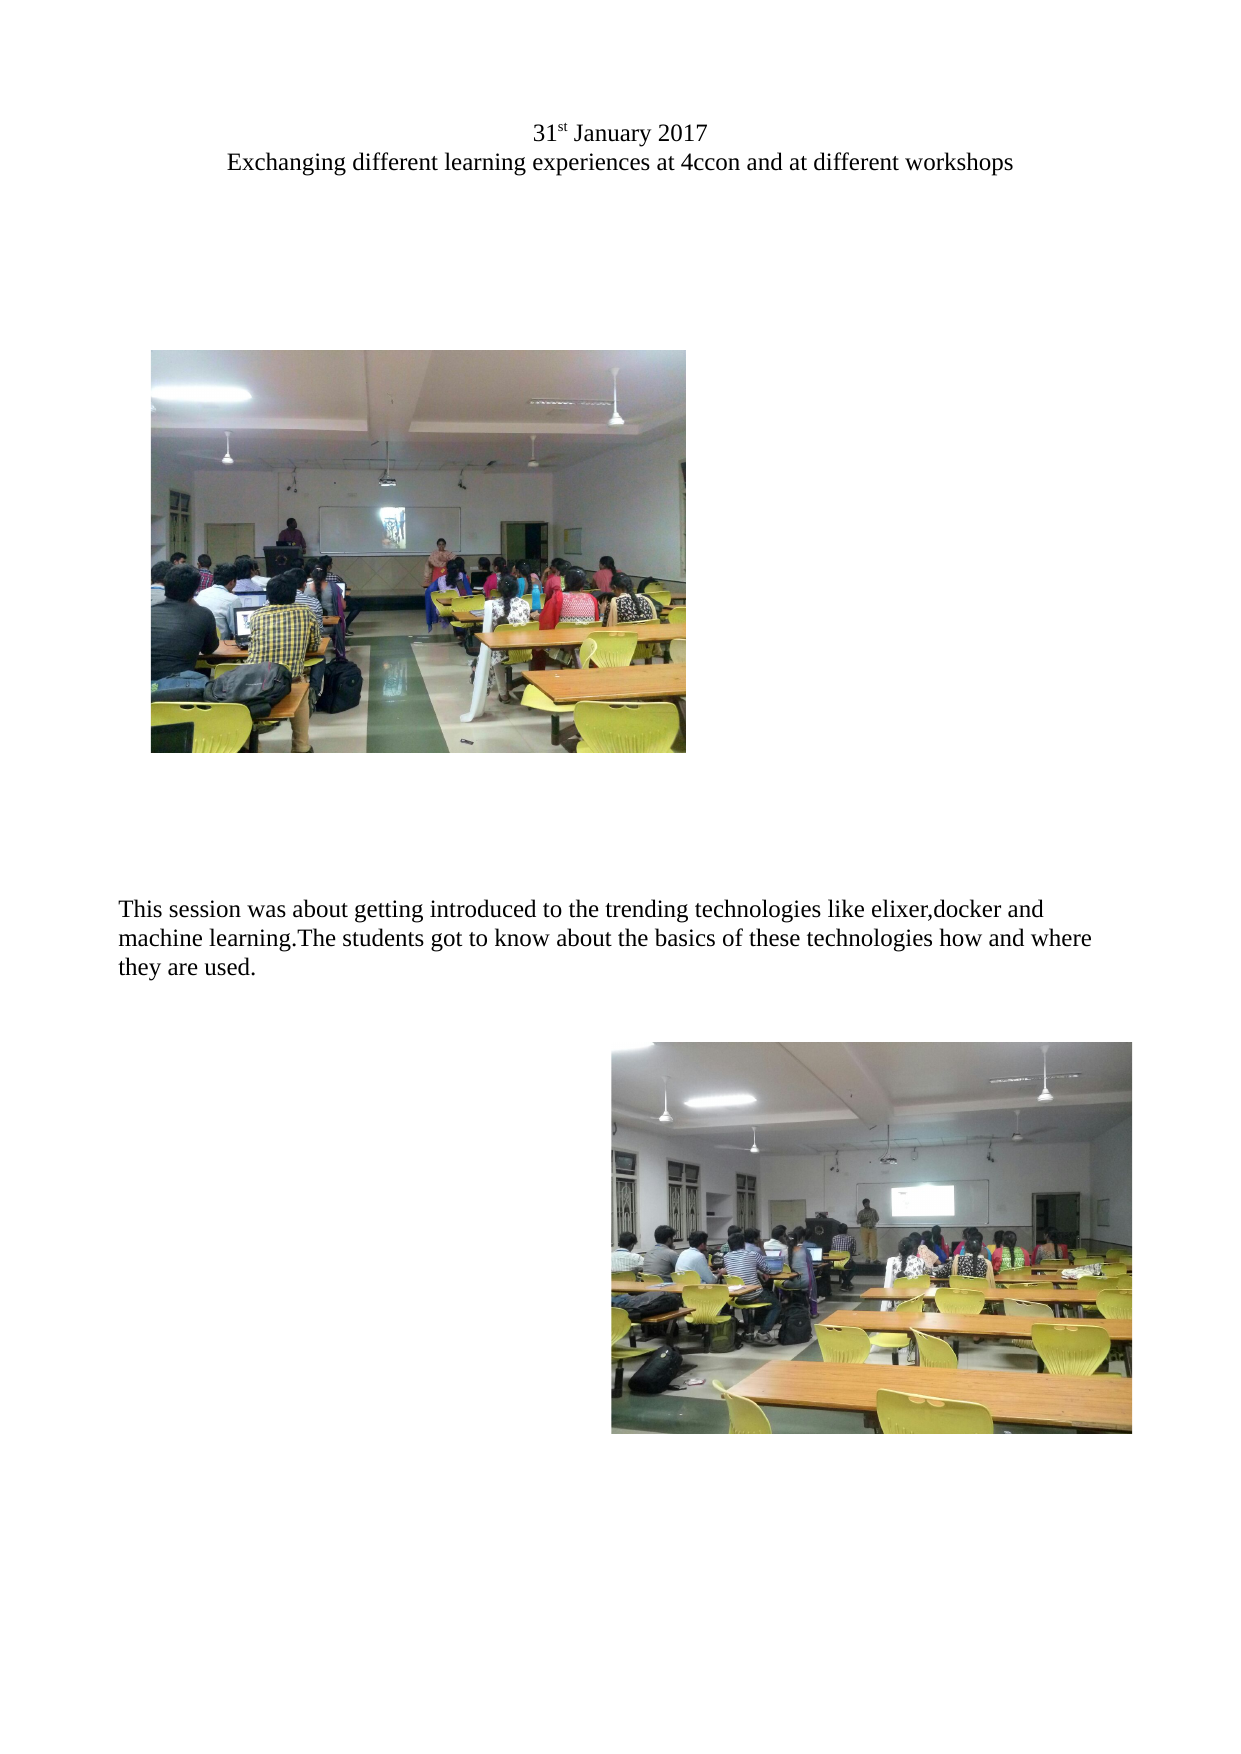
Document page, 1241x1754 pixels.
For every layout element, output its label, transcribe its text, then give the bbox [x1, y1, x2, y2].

text This session was about getting introduced to the trending technologies like elixer,docker and machine learning.The students got to know about the basics of these technologies how and where they are used. [118, 894, 1122, 981]
picture [611, 1042, 1133, 1434]
text Exchanging different learning experiences at 4ccon and at different workshops [118, 147, 1122, 176]
picture [150, 350, 686, 753]
text 31st January 2017 [118, 118, 1122, 147]
